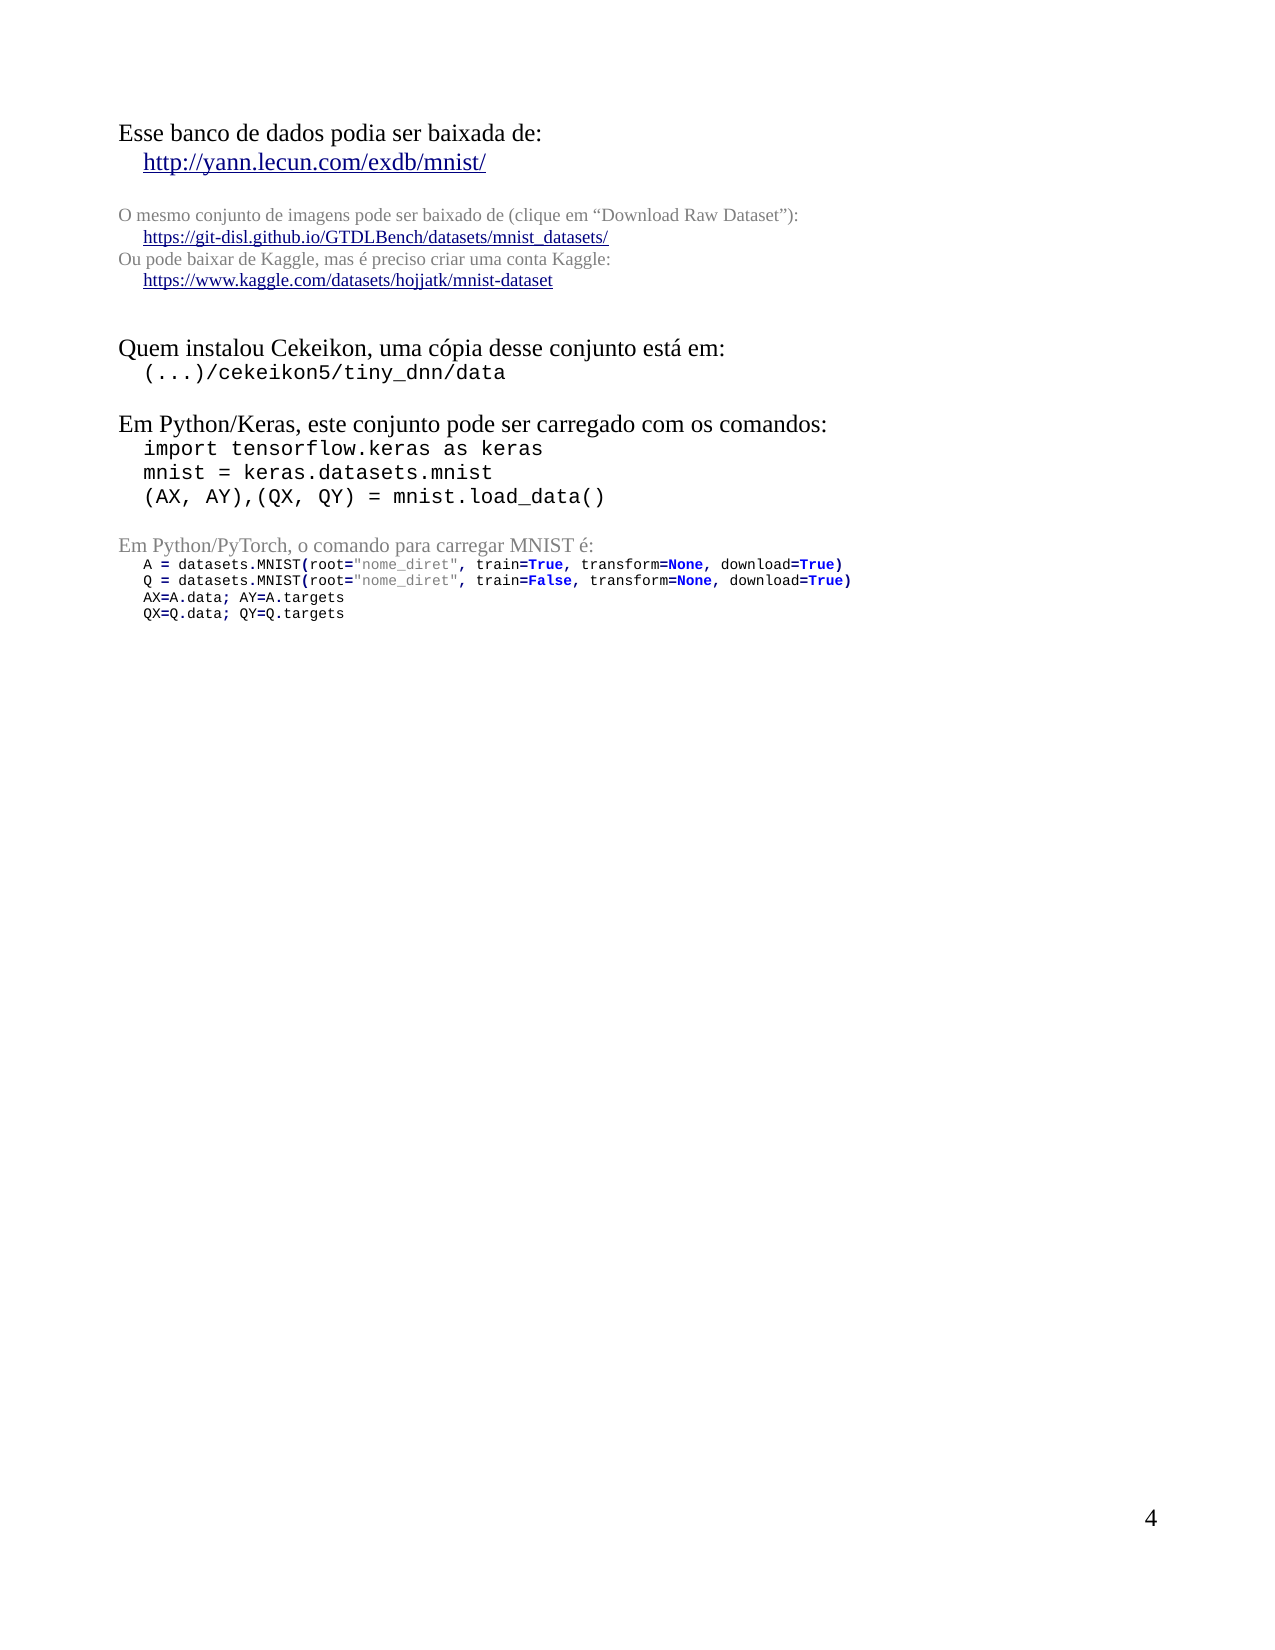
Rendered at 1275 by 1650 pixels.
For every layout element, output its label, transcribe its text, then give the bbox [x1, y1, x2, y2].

text QX=Q.data; QY=Q.targets [118, 607, 1157, 623]
text (...)/cekeikon5/tiny_dnn/data [118, 362, 1157, 386]
text Q = datasets.MNIST(root="nome_diret", train=False, transform=None, download=True) [118, 573, 1157, 590]
text Quem instalou Cekeikon, uma cópia desse conjunto está em: [118, 333, 1157, 362]
text mnist = keras.datasets.mnist [118, 462, 1157, 486]
text O mesmo conjunto de imagens pode ser baixado de (clique em “Download Raw Dataset”): [118, 204, 1157, 226]
text Em Python/Keras, este conjunto pode ser carregado com os comandos: [118, 409, 1157, 438]
text AX=A.data; AY=A.targets [118, 590, 1157, 607]
text Ou pode baixar de Kaggle, mas é preciso criar uma conta Kaggle: [118, 247, 1157, 269]
text Em Python/PyTorch, o comando para carregar MNIST é: [118, 533, 1157, 557]
text https://git-disl.github.io/GTDLBench/datasets/mnist_datasets/ [118, 226, 1157, 247]
text Esse banco de dados podia ser baixada de: [118, 118, 1157, 147]
text A = datasets.MNIST(root="nome_diret", train=True, transform=None, download=True) [118, 557, 1157, 573]
text http://yann.lecun.com/exdb/mnist/ [118, 147, 1157, 176]
text (AX, AY),(QX, QY) = mnist.load_data() [118, 486, 1157, 509]
text https://www.kaggle.com/datasets/hojjatk/mnist-dataset [118, 269, 1157, 291]
text import tensorflow.keras as keras [118, 438, 1157, 462]
